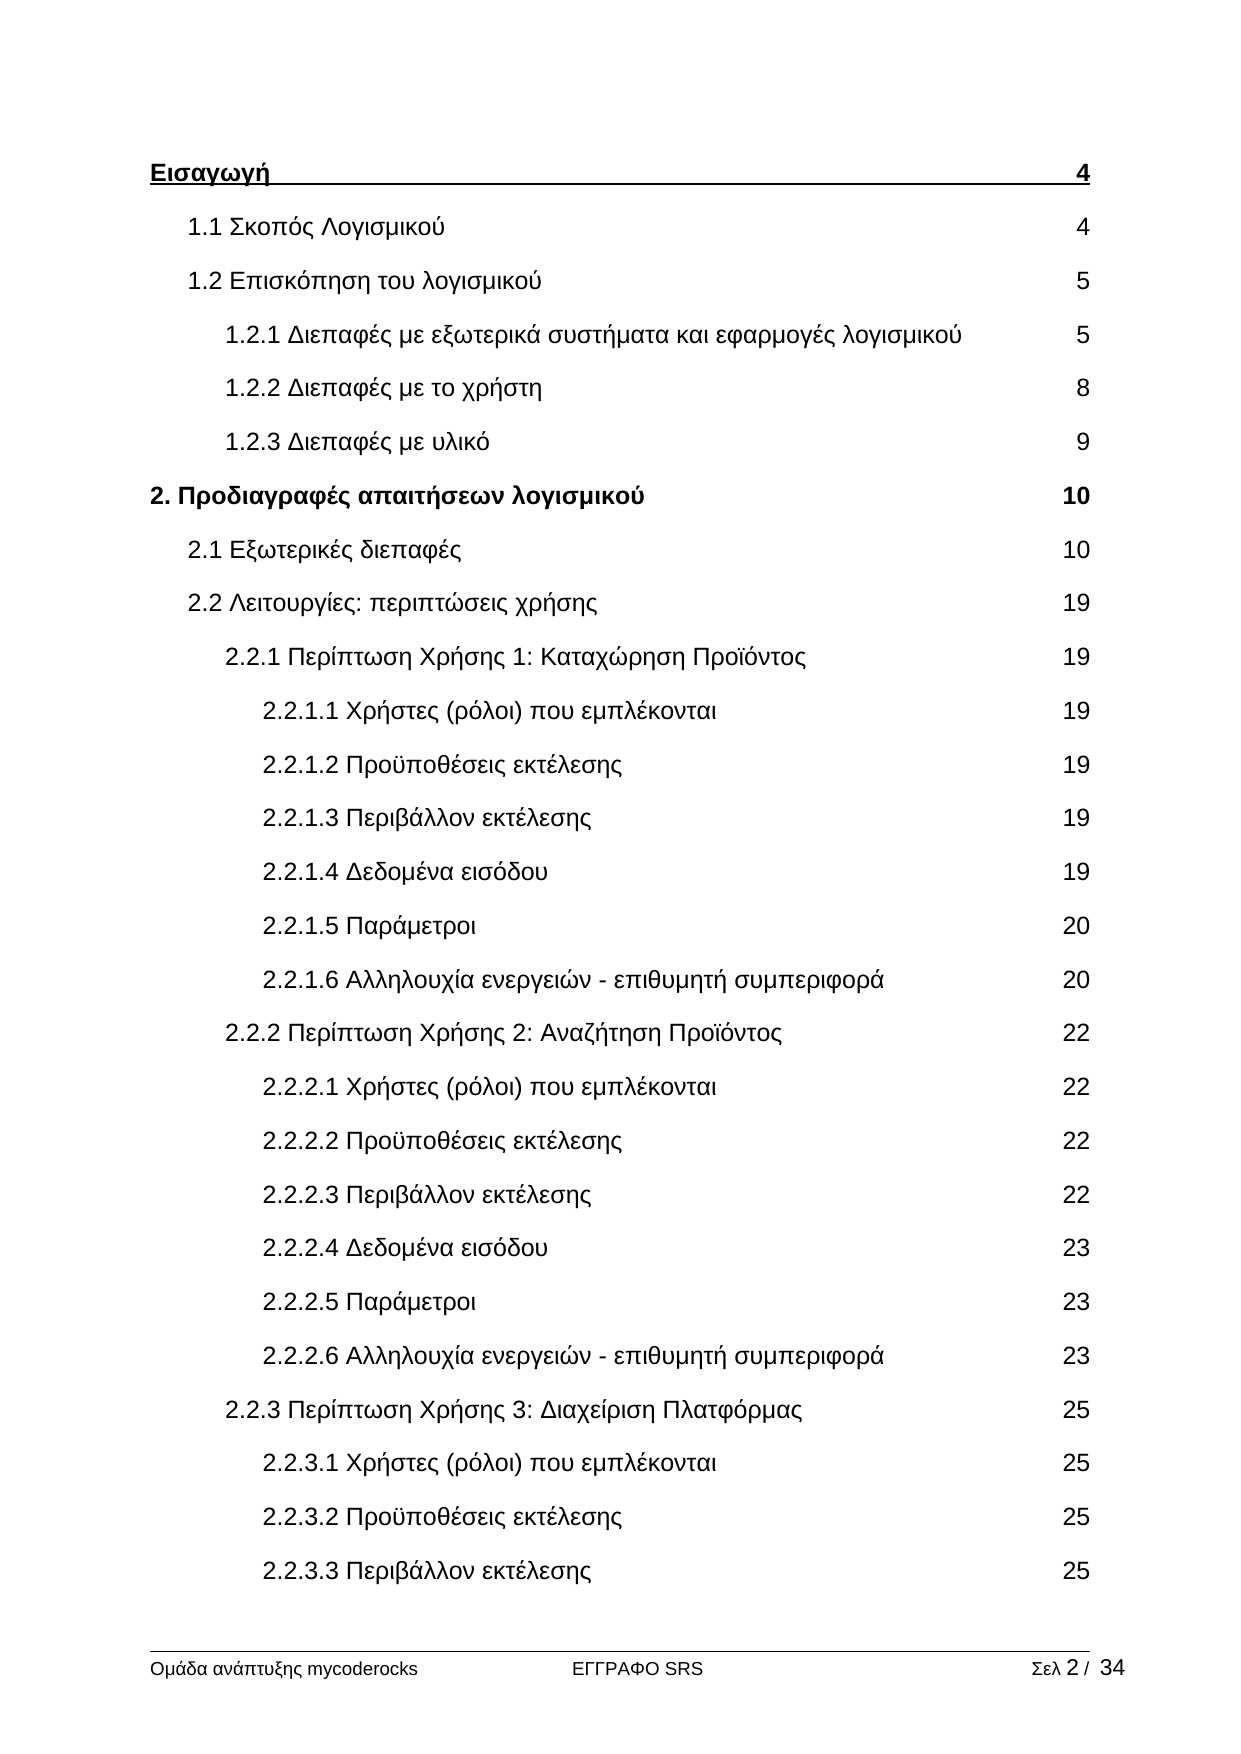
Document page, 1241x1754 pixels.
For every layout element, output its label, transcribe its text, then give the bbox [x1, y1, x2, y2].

text 2.2.3.2 Προϋποθέσεις εκτέλεσης 25 [262, 1502, 1090, 1531]
text 2.2.1.4 Δεδομένα εισόδου 19 [262, 857, 1090, 886]
text 2.2.1.5 Παράμετροι 20 [262, 911, 1090, 939]
text 2.2.2.1 Χρήστες (ρόλοι) που εμπλέκονται 22 [262, 1072, 1090, 1101]
text 2. Προδιαγραφές απαιτήσεων λογισμικού 10 [150, 481, 1090, 509]
text 2.2.3.1 Χρήστες (ρόλοι) που εμπλέκονται 25 [262, 1448, 1090, 1477]
text 2.2.3.3 Περιβάλλον εκτέλεσης 25 [262, 1556, 1090, 1584]
text 2.1 Εξωτερικές διεπαφές 10 [187, 534, 1090, 563]
text 2.2.2.3 Περιβάλλον εκτέλεσης 22 [262, 1179, 1090, 1208]
text 2.2.2.5 Παράμετροι 23 [262, 1287, 1090, 1316]
text 1.2.1 Διεπαφές με εξωτερικά συστήματα και εφαρμογές λογισμικού 5 [225, 319, 1090, 348]
text 2.2.1.2 Προϋποθέσεις εκτέλεσης 19 [262, 749, 1090, 778]
text 2.2.2.4 Δεδομένα εισόδου 23 [262, 1233, 1090, 1262]
text 2.2.3 Περίπτωση Χρήσης 3: Διαχείριση Πλατφόρμας 25 [225, 1394, 1090, 1423]
text 2.2.2.6 Αλληλουχία ενεργειών - επιθυμητή συμπεριφορά 23 [262, 1341, 1090, 1369]
text 2.2.1.6 Αλληλουχία ενεργειών - επιθυμητή συμπεριφορά 20 [262, 964, 1090, 993]
text 1.2.2 Διεπαφές με το χρήστη 8 [225, 373, 1090, 402]
text 2.2.2.2 Προϋποθέσεις εκτέλεσης 22 [262, 1126, 1090, 1154]
text 2.2.1 Περίπτωση Χρήσης 1: Καταχώρηση Προϊόντος 19 [225, 642, 1090, 671]
text 2.2.2 Περίπτωση Χρήσης 2: Αναζήτηση Προϊόντος 22 [225, 1018, 1090, 1047]
text 2.2.1.1 Χρήστες (ρόλοι) που εμπλέκονται 19 [262, 696, 1090, 724]
text 1.1 Σκοπός Λογισμικού 4 [187, 212, 1090, 241]
text 2.2.1.3 Περιβάλλον εκτέλεσης 19 [262, 803, 1090, 832]
text 1.2.3 Διεπαφές με υλικό 9 [225, 427, 1090, 456]
text Εισαγωγή 4 [150, 158, 1090, 183]
text 2.2 Λειτουργίες: περιπτώσεις χρήσης 19 [187, 588, 1090, 617]
text 1.2 Επισκόπηση του λογισμικού 5 [187, 266, 1090, 294]
